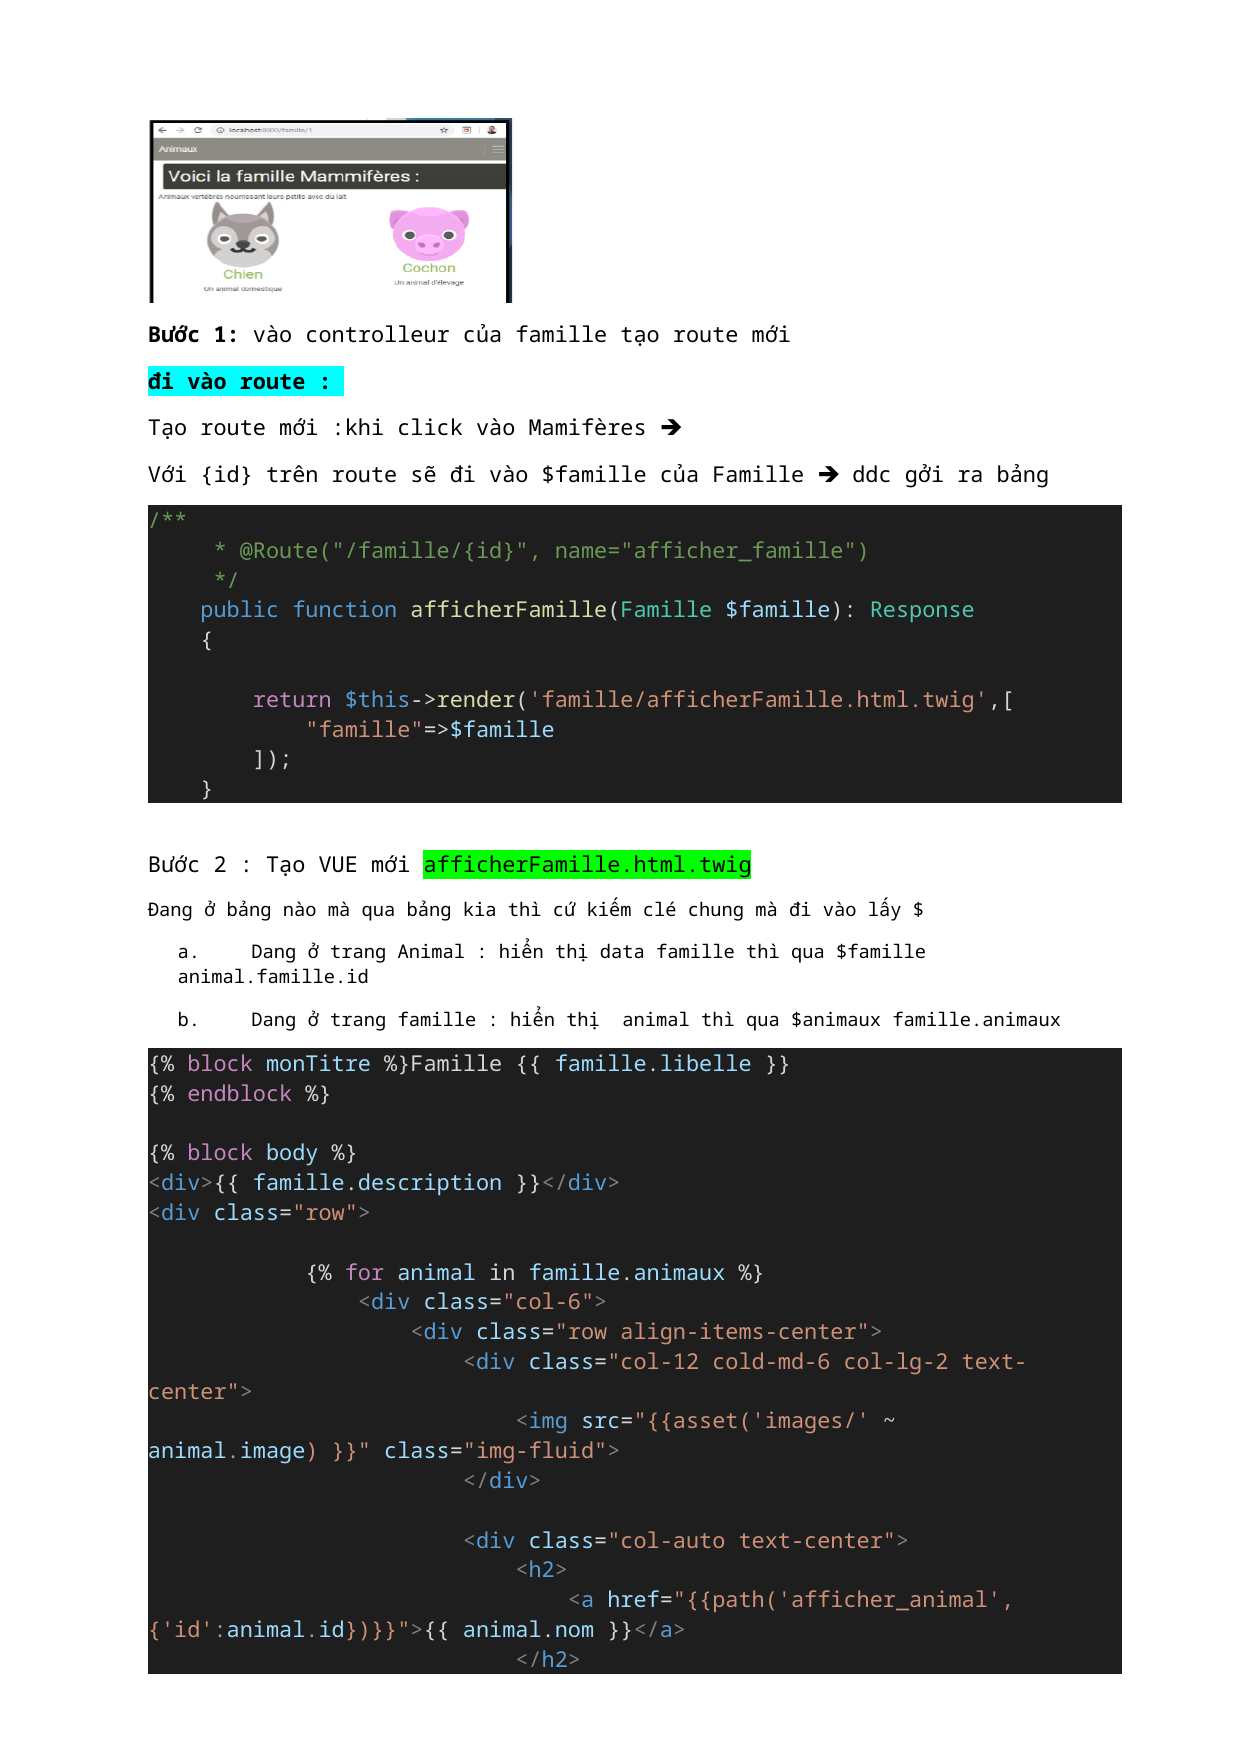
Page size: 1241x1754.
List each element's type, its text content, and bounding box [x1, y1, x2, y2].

text return $this->render('famille/afficherFamille.html.twig',[ [148, 684, 1122, 714]
list Dang ở trang famille : hiển thị animal thì qua $animaux famille.animaux [177, 1006, 1122, 1031]
text * @Route("/famille/{id}", name="afficher_famille") [148, 535, 1122, 565]
text <div class="row"> [148, 1197, 1122, 1227]
text <a href="{{path('afficher_animal',{'id':animal.id})}}">{{ animal.nom }}</a> [148, 1584, 1122, 1644]
text <div>{{ famille.description }}</div> [148, 1167, 1122, 1197]
text Tạo route mới :khi click vào Mamifères  [148, 412, 1122, 442]
text <div class="row align-items-center"> [148, 1316, 1122, 1346]
text {% block body %} [148, 1137, 1122, 1167]
text <h2> [148, 1554, 1122, 1584]
text </h2> [148, 1644, 1122, 1674]
text { [148, 624, 1122, 654]
text public function afficherFamille(Famille $famille): Response [148, 594, 1122, 624]
text Bước 1: vào controlleur của famille tạo route mới [148, 319, 1122, 349]
text <div class="col-auto text-center"> [148, 1525, 1122, 1554]
text */ [148, 565, 1122, 594]
text } [148, 773, 1122, 803]
text Bước 2 : Tạo VUE mới afficherFamille.html.twig [148, 849, 1122, 879]
text {% block monTitre %}Famille {{ famille.libelle }} [148, 1048, 1122, 1078]
text "famille"=>$famille [148, 714, 1122, 743]
text ]); [148, 743, 1122, 773]
text đi vào route : [148, 366, 1122, 396]
text </div> [148, 1465, 1122, 1495]
text Đang ở bảng nào mà qua bảng kia thì cứ kiếm clé chung mà đi vào lấy $ [148, 896, 1122, 921]
text <div class="col-6"> [148, 1286, 1122, 1316]
text <img src="{{asset('images/' ~ animal.image) }}" class="img-fluid"> [148, 1406, 1122, 1465]
text Với {id} trên route sẽ đi vào $famille của Famille  ddc gởi ra bảng [148, 459, 1122, 488]
list Dang ở trang Animal : hiển thị data famille thì qua $famille animal.famille.id [177, 938, 1122, 989]
text {% for animal in famille.animaux %} [148, 1257, 1122, 1286]
text {% endblock %} [148, 1078, 1122, 1108]
text <div class="col-12 cold-md-6 col-lg-2 text-center"> [148, 1346, 1122, 1406]
text /** [148, 505, 1122, 535]
